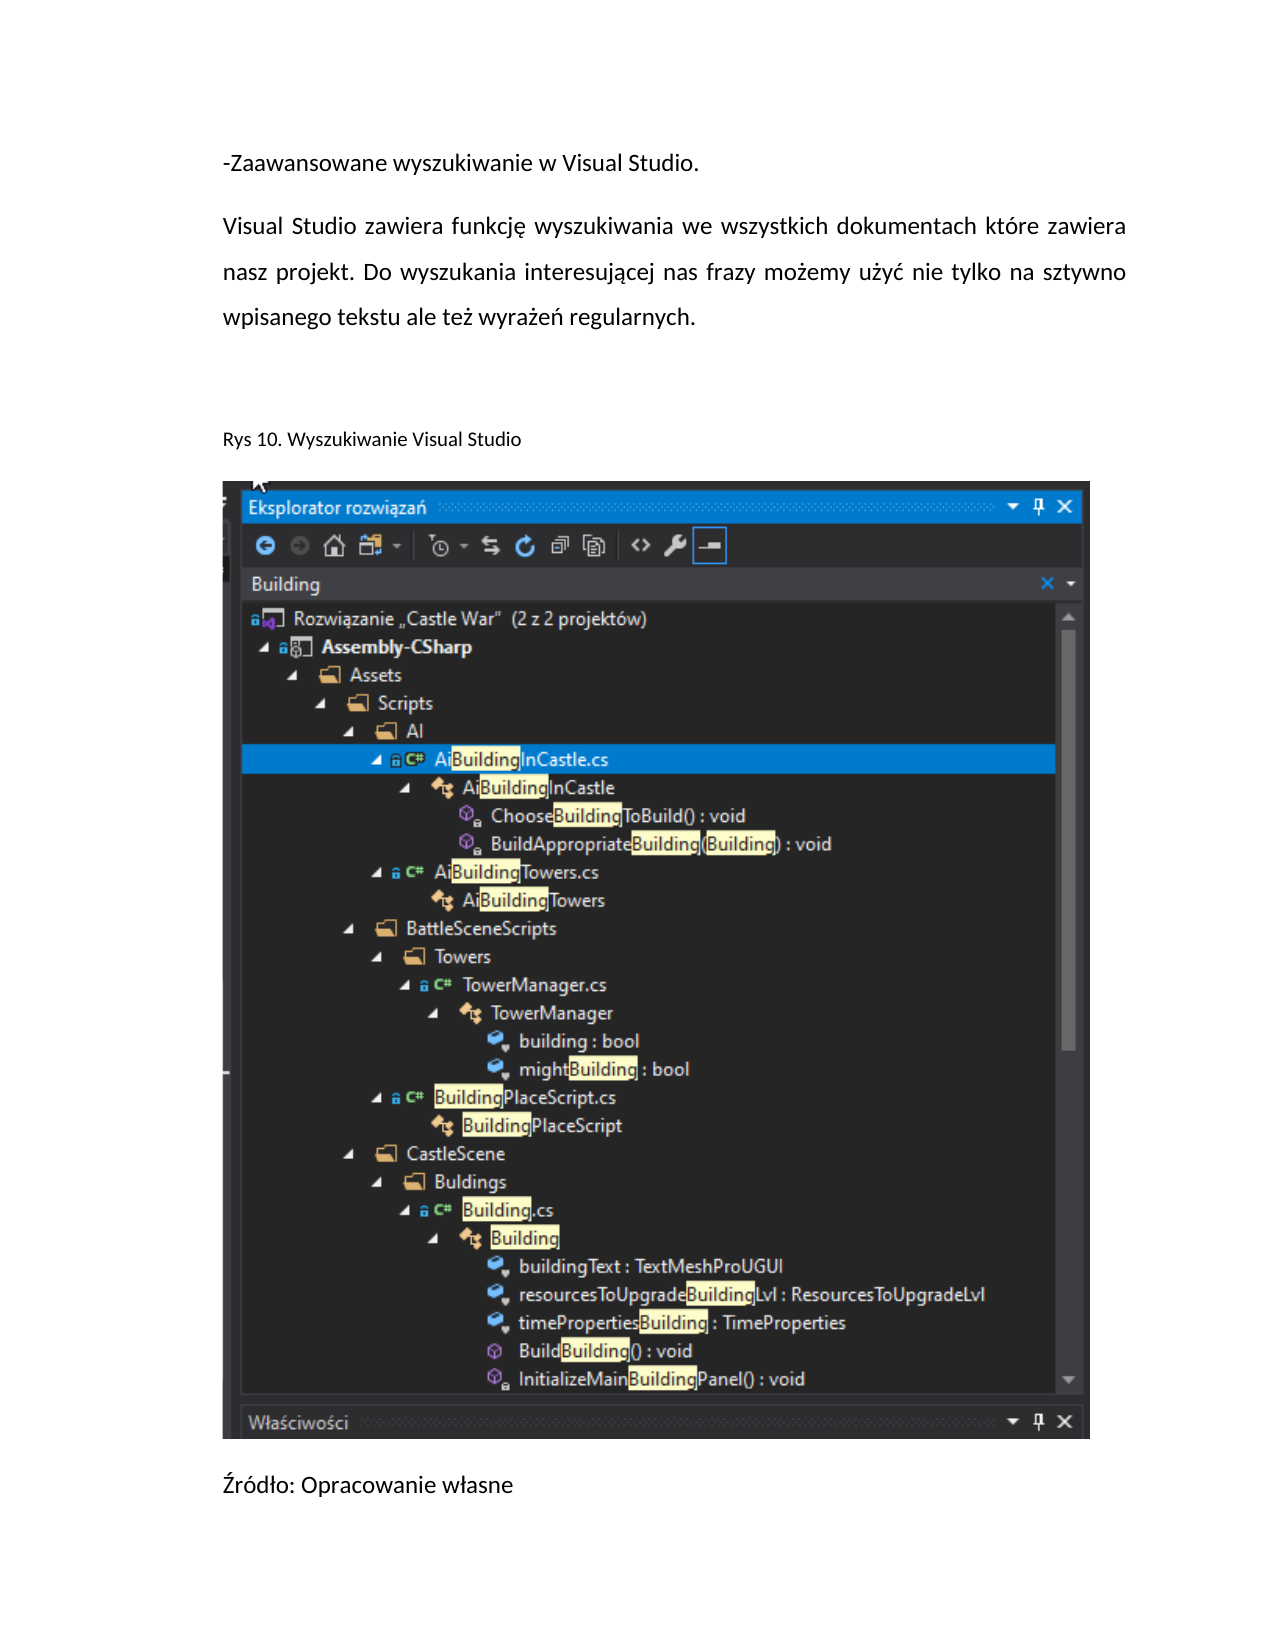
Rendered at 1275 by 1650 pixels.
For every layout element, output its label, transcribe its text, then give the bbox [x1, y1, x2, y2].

text Rys 10. Wyszukiwanie Visual Studio [223, 426, 1127, 452]
text -Zaawansowane wyszukiwanie w Visual Studio. [223, 148, 1127, 178]
text Visual Studio zawiera funkcję wyszukiwania we wszystkich dokumentach które zawiera nasz projekt. Do wyszukania interesującej nas frazy możemy użyć nie tylko na sztywno wpisanego tekstu ale też wyrażeń regularnych. [223, 210, 1127, 332]
text Źródło: Opracowanie własne [223, 1469, 1127, 1500]
